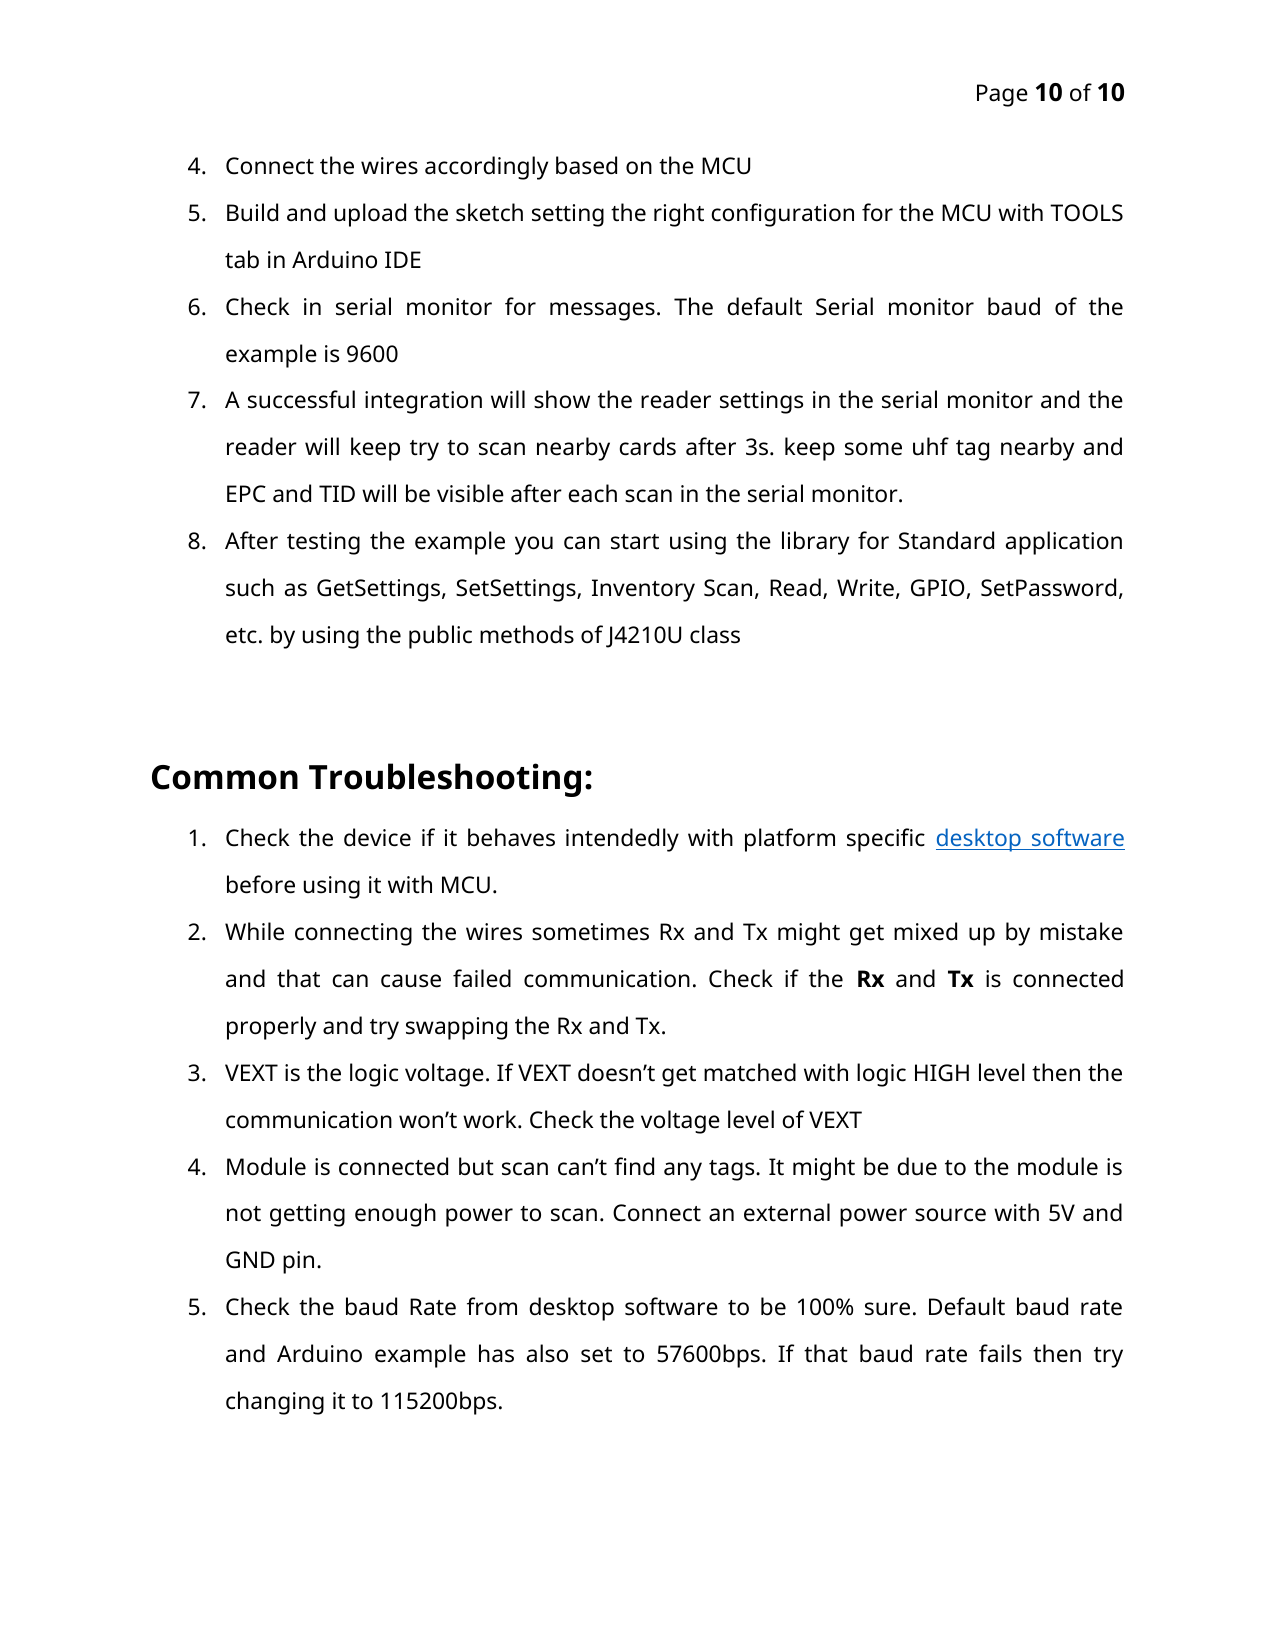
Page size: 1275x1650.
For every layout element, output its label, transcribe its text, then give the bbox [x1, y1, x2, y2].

list Module is connected but scan can’t find any tags. It might be due to the module is not getting enough power to scan. Connect an external power source with 5V and GND pin. [187, 1150, 1125, 1275]
subtitle Common Troubleshooting: [150, 754, 1125, 799]
list Connect the wires accordingly based on the MCU [187, 150, 1125, 181]
list Check the device if it behaves intendedly with platform specific desktop software before using it with MCU. [187, 822, 1125, 900]
list A successful integration will show the reader settings in the serial monitor and the reader will keep try to scan nearby cards after 3s. keep some uhf tag nearby and EPC and TID will be visible after each scan in the serial monitor. [187, 384, 1125, 509]
list While connecting the wires sometimes Rx and Tx might get mixed up by mistake and that can cause failed communication. Check if the Rx and Tx is connected properly and try swapping the Rx and Tx. [187, 916, 1125, 1041]
list After testing the example you can start using the library for Standard application such as GetSettings, SetSettings, Inventory Scan, Read, Write, GPIO, SetPassword, etc. by using the public methods of J4210U class [187, 525, 1125, 650]
list Check the baud Rate from desktop software to be 100% sure. Default baud rate and Arduino example has also set to 57600bps. If that baud rate fails then try changing it to 115200bps. [187, 1291, 1125, 1416]
list Check in serial monitor for messages. The default Serial monitor baud of the example is 9600 [187, 291, 1125, 369]
list Build and upload the sketch setting the right configuration for the MCU with TOOLS tab in Arduino IDE [187, 197, 1125, 275]
list VEXT is the logic voltage. If VEXT doesn’t get matched with logic HIGH level then the communication won’t work. Check the voltage level of VEXT [187, 1057, 1125, 1135]
